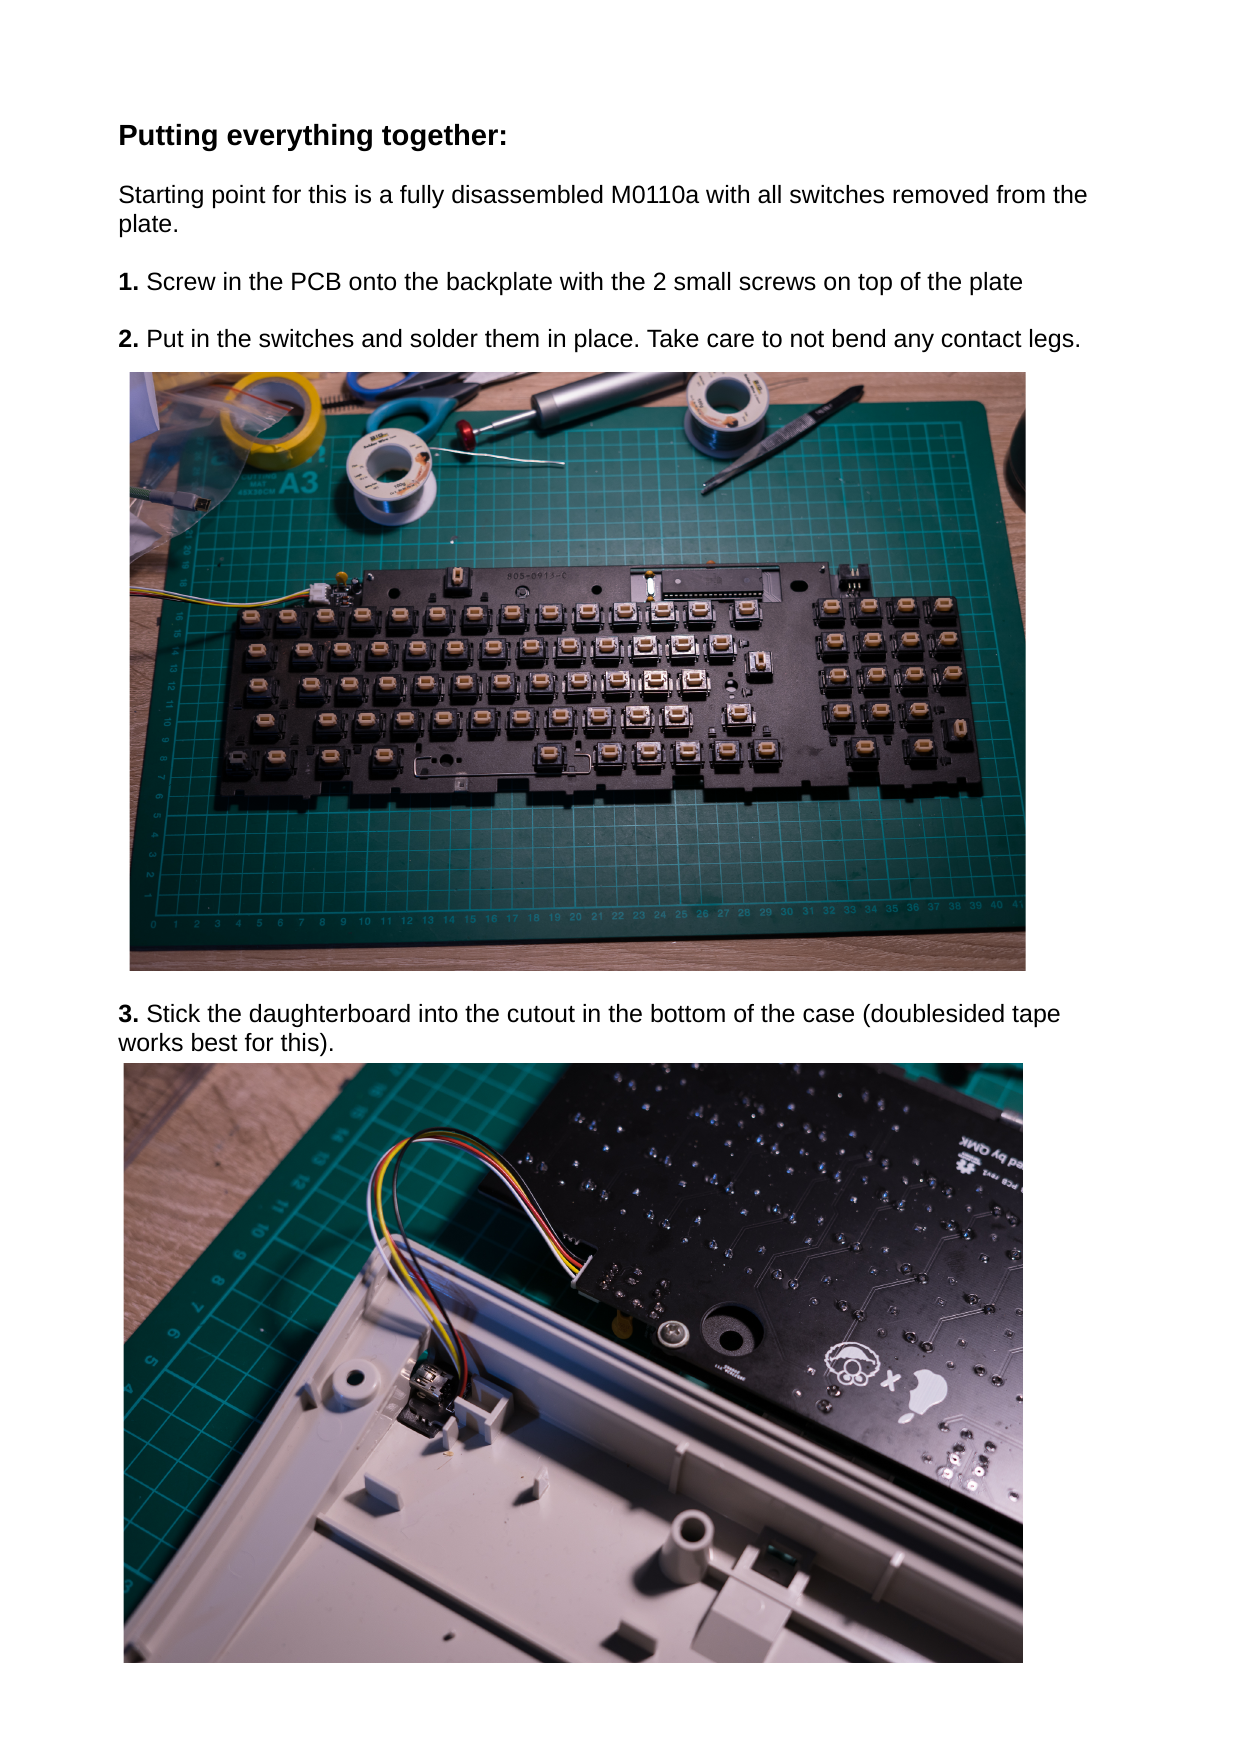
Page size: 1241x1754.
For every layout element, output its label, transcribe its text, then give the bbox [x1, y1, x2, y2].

text 3. Stick the daughterboard into the cutout in the bottom of the case (doublesided tape works best for this). [118, 999, 1122, 1057]
text Starting point for this is a fully disassembled M0110a with all switches removed from the plate. [118, 180, 1122, 238]
picture [129, 372, 1026, 971]
text 2. Put in the switches and solder them in place. Take care to not bend any contact legs. [118, 324, 1122, 353]
text 1. Screw in the PCB onto the backplate with the 2 small screws on top of the plate [118, 267, 1122, 295]
picture [123, 1063, 1023, 1663]
text Putting everything together: [118, 118, 1122, 152]
